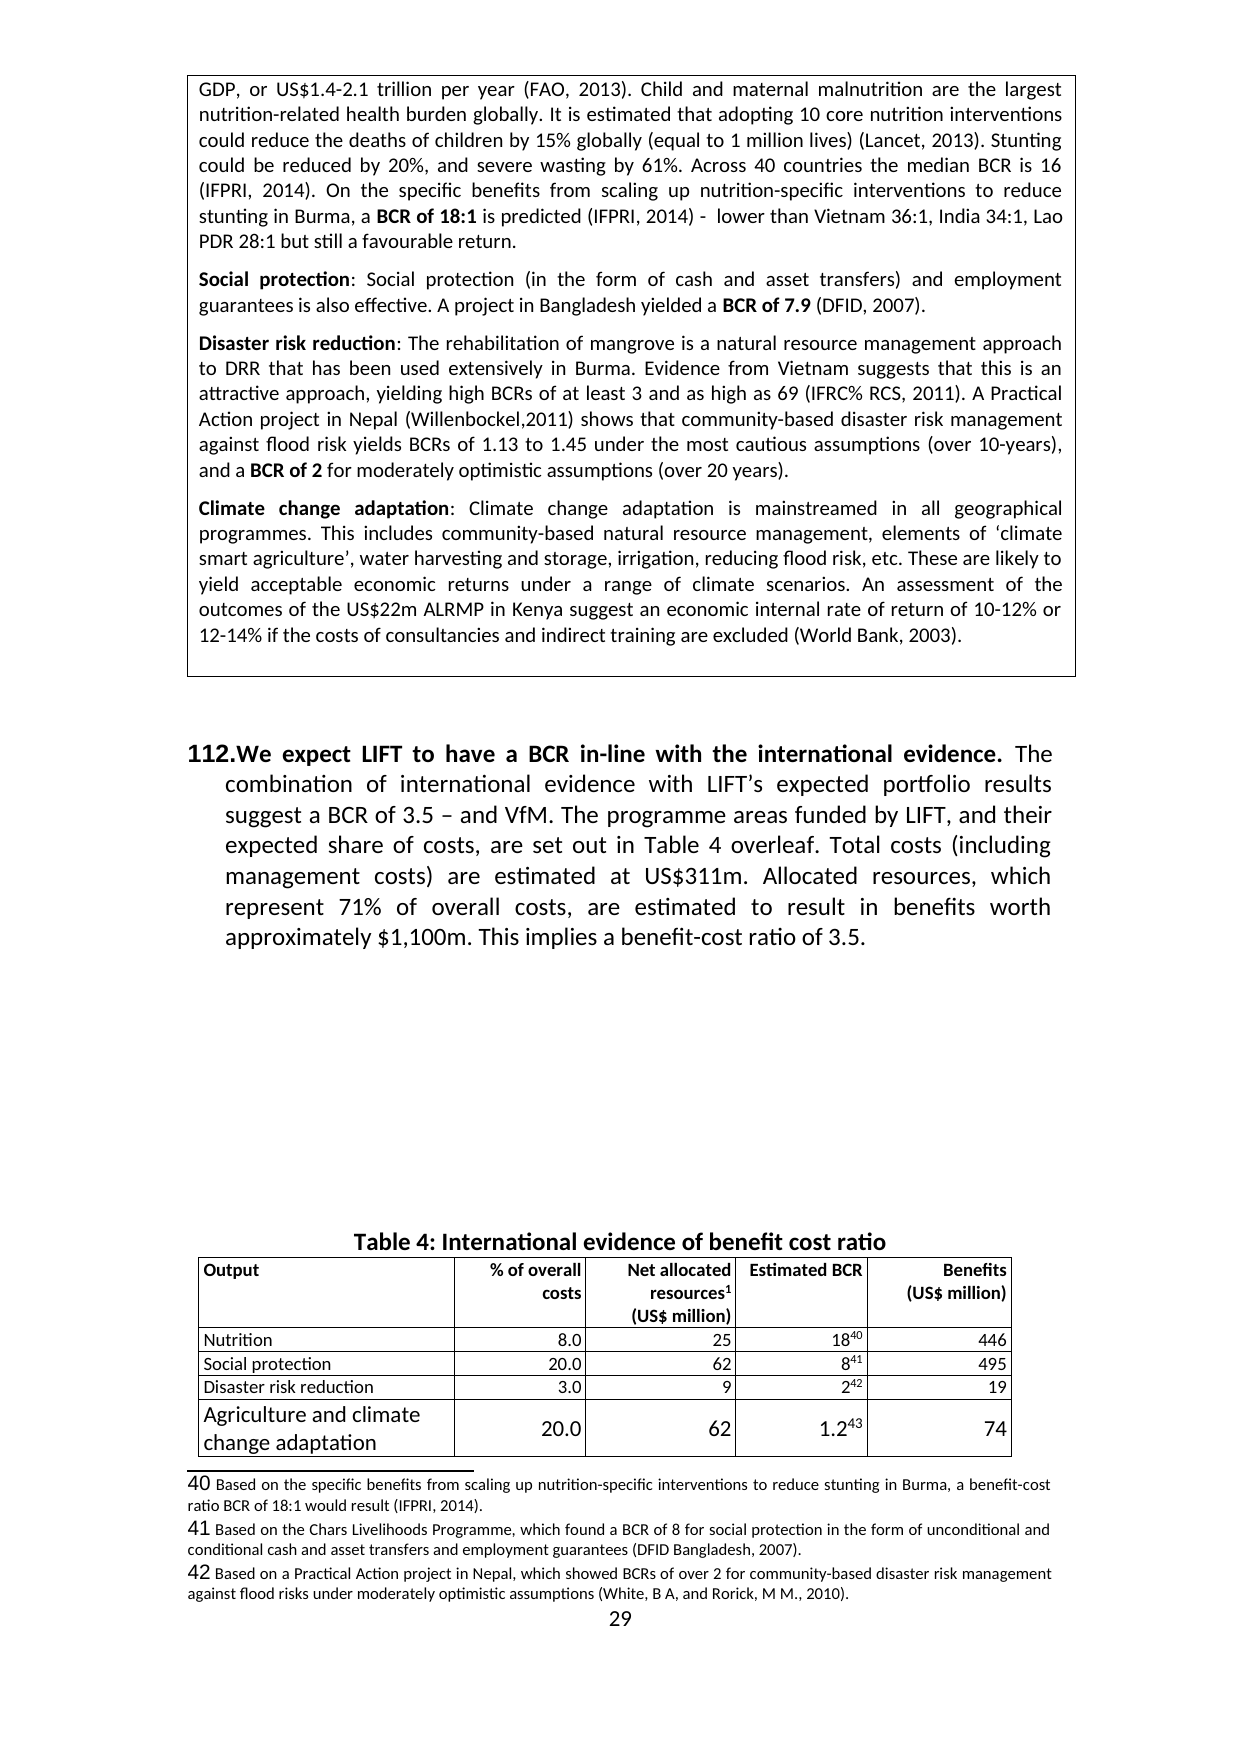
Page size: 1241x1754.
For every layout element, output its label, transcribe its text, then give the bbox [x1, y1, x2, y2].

table_cell 74 [868, 1400, 1011, 1456]
table_cell 25 [586, 1328, 735, 1351]
table_cell 495 [868, 1352, 1011, 1375]
text Table 4: International evidence of benefit cost ratio [187, 1226, 1053, 1257]
table_cell 8.0 [455, 1328, 585, 1351]
table_cell 3.0 [455, 1376, 585, 1399]
list We expect LIFT to have a BCR in-line with the international evidence. The combination of international evidence with LIFT’s expected portfolio results suggest a BCR of 3.5 – and VfM. The programme areas funded by LIFT, and their expected share of costs, are set out in Table 4 overleaf. Total costs (including management costs) are estimated at US$311m. Allocated resources, which represent 71% of overall costs, are estimated to result in benefits worth approximately $1,100m. This implies a benefit-cost ratio of 3.5. [187, 738, 1053, 952]
table_cell 1.2 [736, 1400, 867, 1456]
table_cell 62 [586, 1400, 735, 1456]
table_cell Social protection [199, 1352, 454, 1375]
table_header Output [199, 1258, 454, 1327]
table_header Estimated BCR [736, 1258, 867, 1327]
table_cell 446 [868, 1328, 1011, 1351]
table_cell 19 [868, 1376, 1011, 1399]
table_cell Agriculture and climate change adaptation [199, 1400, 454, 1456]
table_cell 62 [586, 1352, 735, 1375]
table_cell Disaster risk reduction [199, 1376, 454, 1399]
table_header % of overall costs [455, 1258, 585, 1327]
table_header Net allocated resources1 (US$ million) [586, 1258, 735, 1327]
table_cell 20.0 [455, 1352, 585, 1375]
table_cell 20.0 [455, 1400, 585, 1456]
table_cell 18 [736, 1328, 867, 1351]
table_cell 2 [736, 1376, 867, 1399]
table_header Benefits (US$ million) [868, 1258, 1011, 1327]
table_cell 9 [586, 1376, 735, 1399]
table_cell Nutrition [199, 1328, 454, 1351]
table_header GDP, or US$1.4-2.1 trillion per year (FAO, 2013). Child and maternal malnutrition are the largest nutrition-related health burden globally. It is estimated that adopting 10 core nutrition interventions could reduce the deaths of children by 15% globally (equal to 1 million lives) (Lancet, 2013). Stunting could be reduced by 20%, and severe wasting by 61%. Across 40 countries the median BCR is 16 (IFPRI, 2014). On the specific benefits from scaling up nutrition-specific interventions to reduce stunting in Burma, a BCR of 18:1 is predicted (IFPRI, 2014) - lower than Vietnam 36:1, India 34:1, Lao PDR 28:1 but still a favourable return. Social protection: Social protection (in the form of cash and asset transfers) and employment guarantees is also effective. A project in Bangladesh yielded a BCR of 7.9 (DFID, 2007). Disaster risk reduction: The rehabilitation of mangrove is a natural resource management approach to DRR that has been used extensively in Burma. Evidence from Vietnam suggests that this is an attractive approach, yielding high BCRs of at least 3 and as high as 69 (IFRC% RCS, 2011). A Practical Action project in Nepal (Willenbockel,2011) shows that community-based disaster risk management against flood risk yields BCRs of 1.13 to 1.45 under the most cautious assumptions (over 10-years), and a BCR of 2 for moderately optimistic assumptions (over 20 years). Climate change adaptation: Climate change adaptation is mainstreamed in all geographical programmes. This includes community-based natural resource management, elements of ‘climate smart agriculture’, water harvesting and storage, irrigation, reducing flood risk, etc. These are likely to yield acceptable economic returns under a range of climate scenarios. An assessment of the outcomes of the US$22m ALRMP in Kenya suggest an economic internal rate of return of 10-12% or 12-14% if the costs of consultancies and indirect training are excluded (World Bank, 2003). [188, 76, 1075, 676]
table_cell 8 [736, 1352, 867, 1375]
